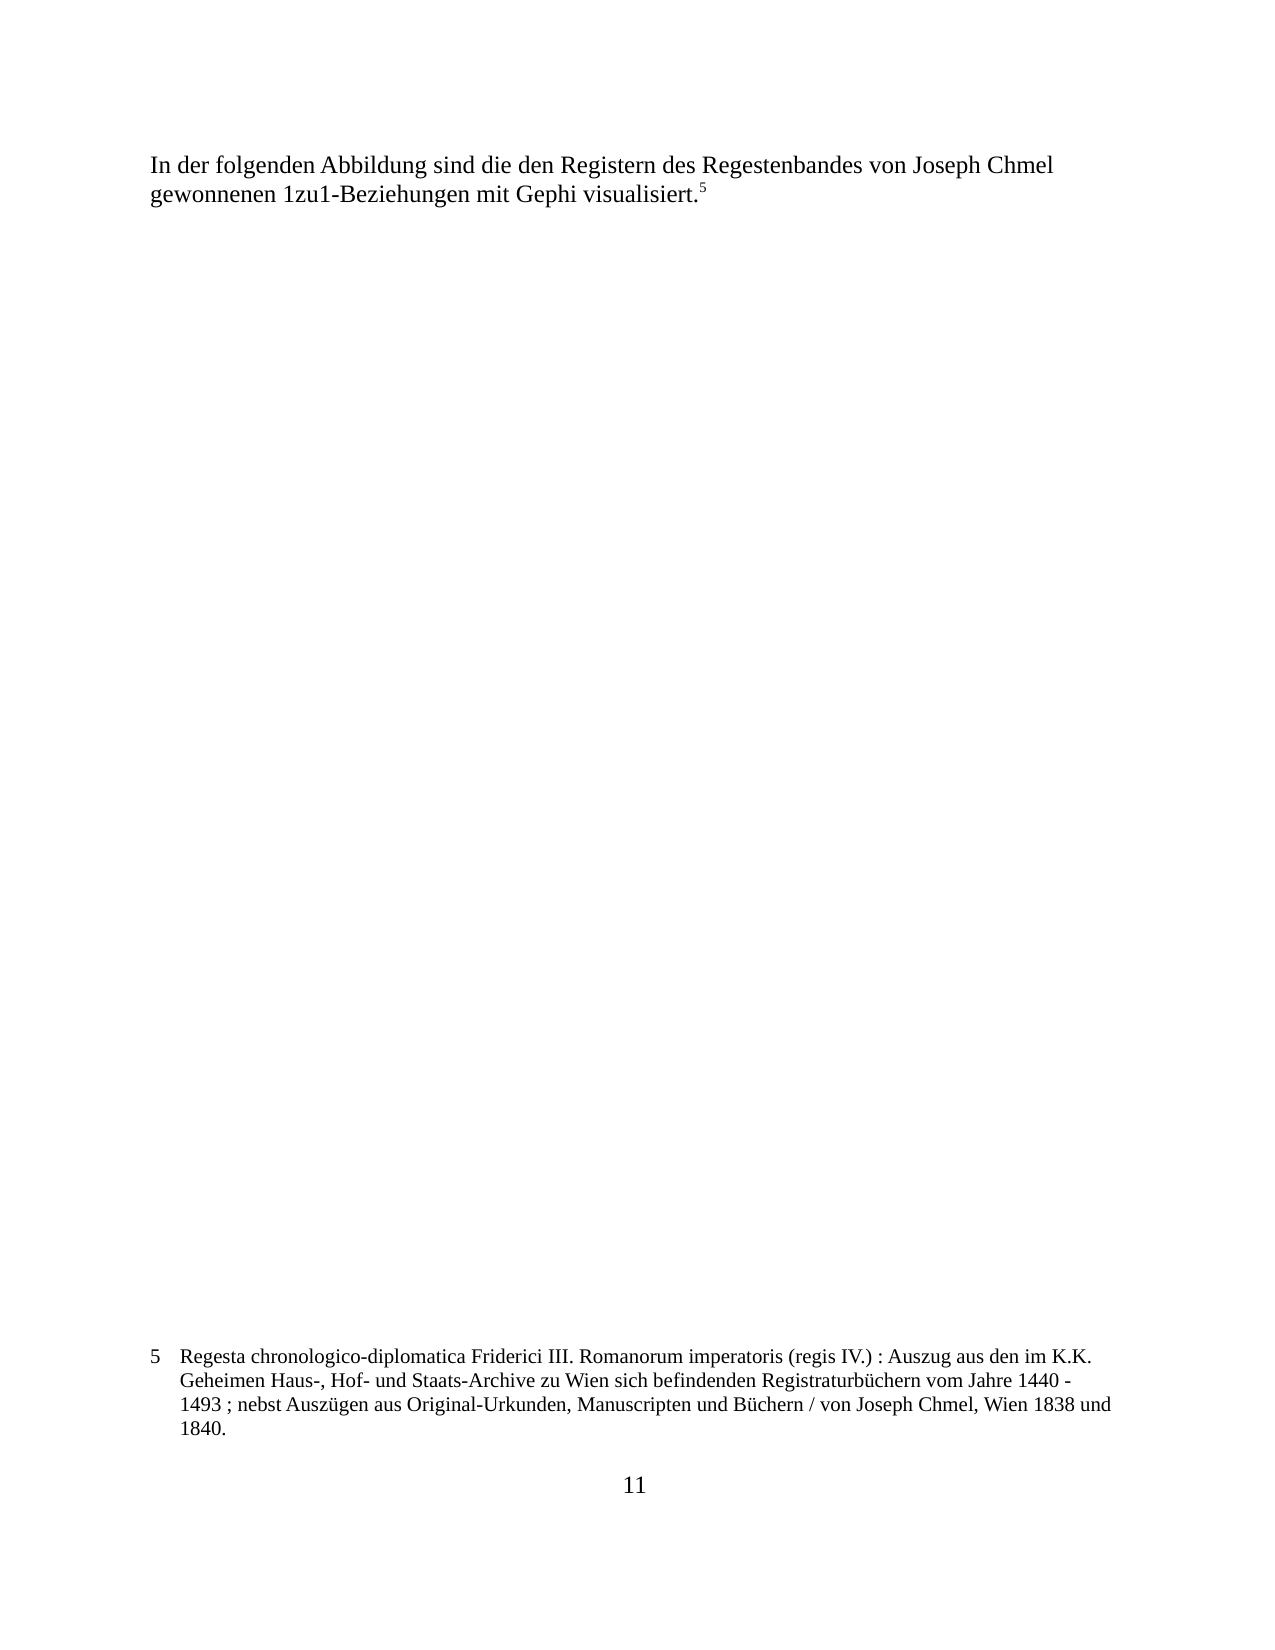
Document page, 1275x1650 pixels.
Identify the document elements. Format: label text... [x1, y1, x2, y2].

text In der folgenden Abbildung sind die den Registern des Regestenbandes von Joseph Chmel gewonnenen 1zu1-Beziehungen mit Gephi visualisiert. [150, 150, 1125, 207]
text Regesta chronologico-diplomatica Friderici III. Romanorum imperatoris (regis IV.) : Auszug aus den im K.K. Geheimen Haus-, Hof- und Staats-Archive zu Wien sich befindenden Registraturbüchern vom Jahre 1440 - 1493 ; nebst Auszügen aus Original-Urkunden, Manuscripten und Büchern / von Joseph Chmel, Wien 1838 und 1840. [150, 1344, 1125, 1440]
